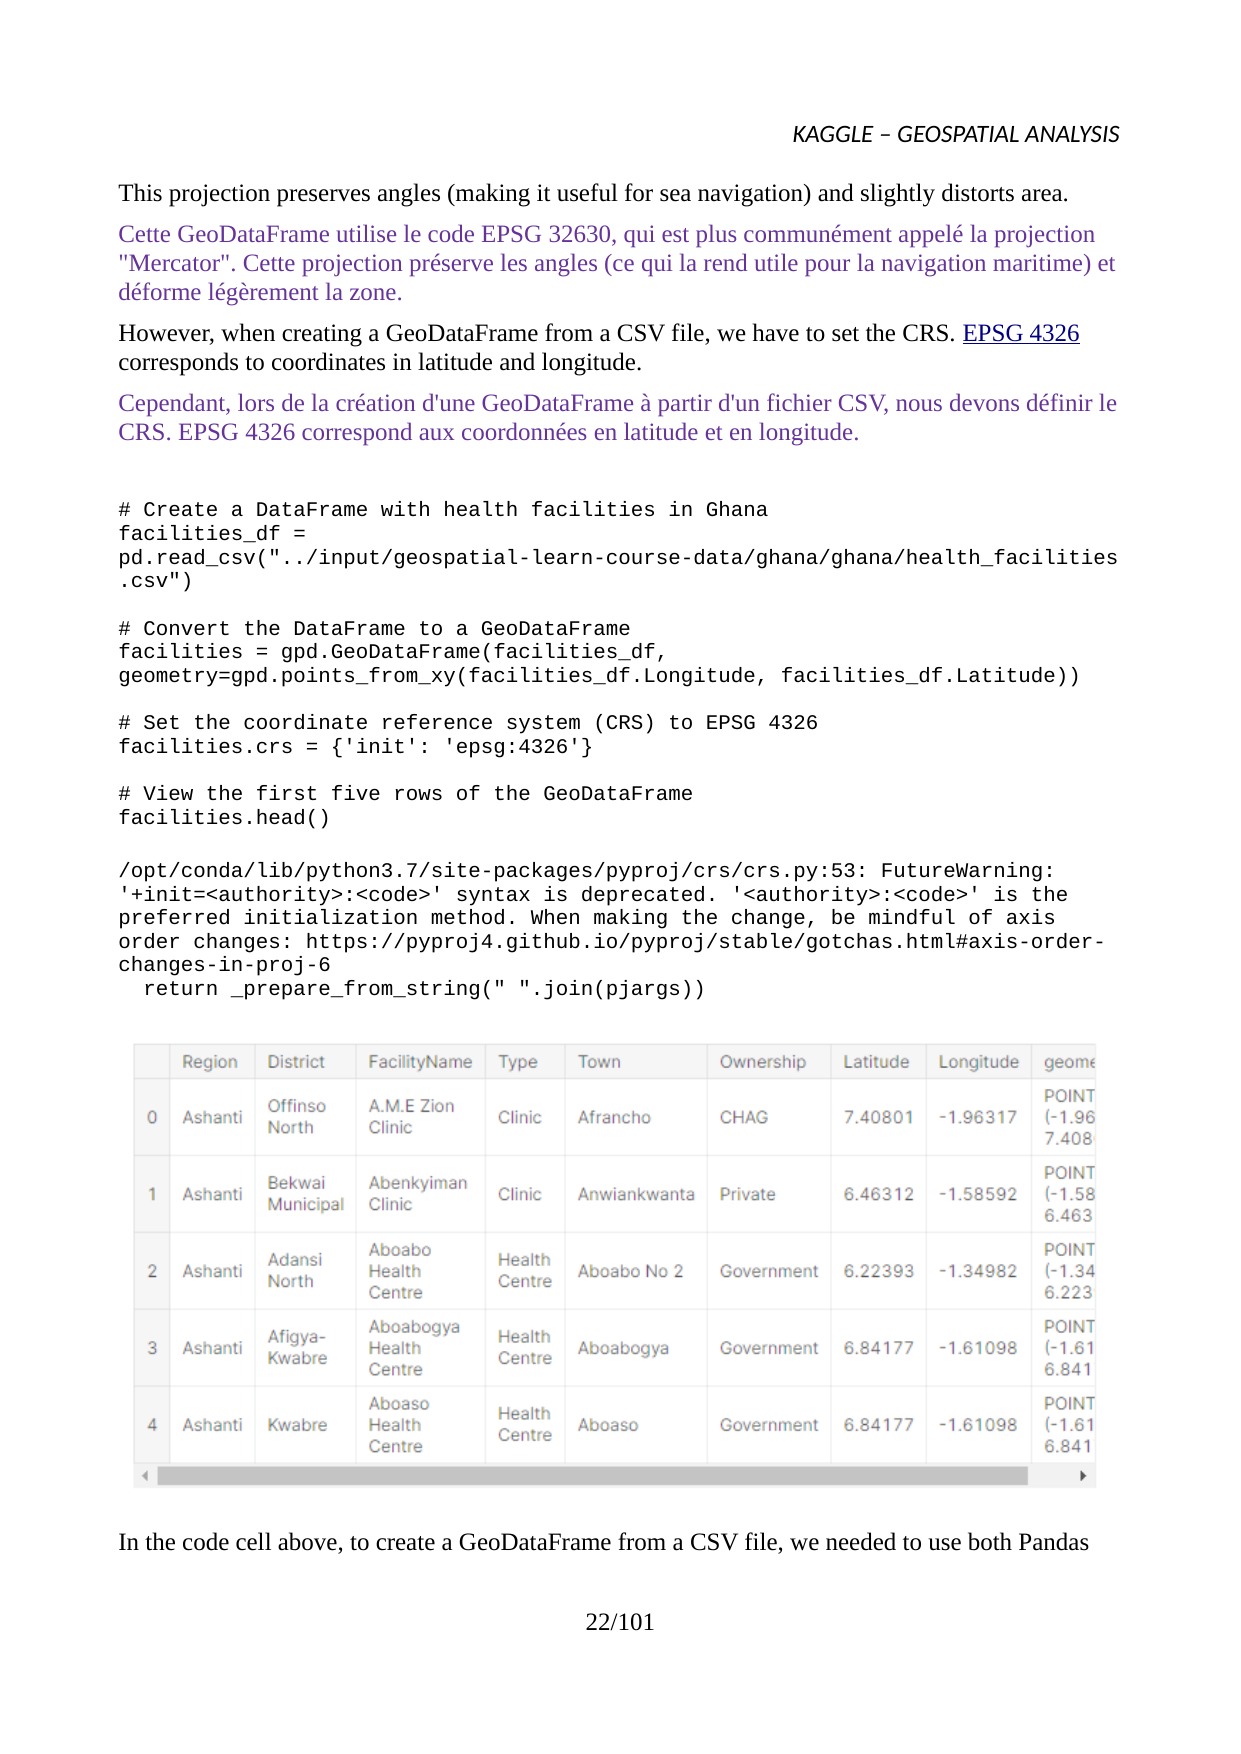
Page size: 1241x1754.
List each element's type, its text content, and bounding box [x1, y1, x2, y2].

text Cette GeoDataFrame utilise le code EPSG 32630, qui est plus communément appelé la projection "Mercator". Cette projection préserve les angles (ce qui la rend utile pour la navigation maritime) et déforme légèrement la zone. [118, 219, 1122, 306]
text # Create a DataFrame with health facilities in Ghana [118, 499, 1122, 523]
text In the code cell above, to create a GeoDataFrame from a CSV file, we needed to use both Pandas [118, 1528, 1122, 1556]
text Cependant, lors de la création d'une GeoDataFrame à partir d'un fichier CSV, nous devons définir le CRS. EPSG 4326 correspond aux coordonnées en latitude et en longitude. [118, 388, 1122, 446]
text facilities_df = pd.read_csv("../input/geospatial-learn-course-data/ghana/ghana/health_facilities.csv") [118, 523, 1122, 594]
text # View the first five rows of the GeoDataFrame [118, 783, 1122, 807]
text facilities.head() [118, 807, 1122, 830]
text /opt/conda/lib/python3.7/site-packages/pyproj/crs/crs.py:53: FutureWarning: '+init=<authority>:<code>' syntax is deprecated. '<authority>:<code>' is the preferred initialization method. When making the change, be mindful of axis order changes: https://pyproj4.github.io/pyproj/stable/gotchas.html#axis-order-changes-in-proj-6 [118, 860, 1122, 978]
picture [118, 1031, 1122, 1528]
text However, when creating a GeoDataFrame from a CSV file, we have to set the CRS. EPSG 4326 corresponds to coordinates in latitude and longitude. [118, 318, 1122, 376]
text facilities = gpd.GeoDataFrame(facilities_df, geometry=gpd.points_from_xy(facilities_df.Longitude, facilities_df.Latitude)) [118, 641, 1122, 688]
text This projection preserves angles (making it useful for sea navigation) and slightly distorts area. [118, 178, 1122, 207]
text # Convert the DataFrame to a GeoDataFrame [118, 618, 1122, 641]
text facilities.crs = {'init': 'epsg:4326'} [118, 736, 1122, 759]
text return _prepare_from_string(" ".join(pjargs)) [118, 978, 1122, 1002]
text # Set the coordinate reference system (CRS) to EPSG 4326 [118, 712, 1122, 736]
